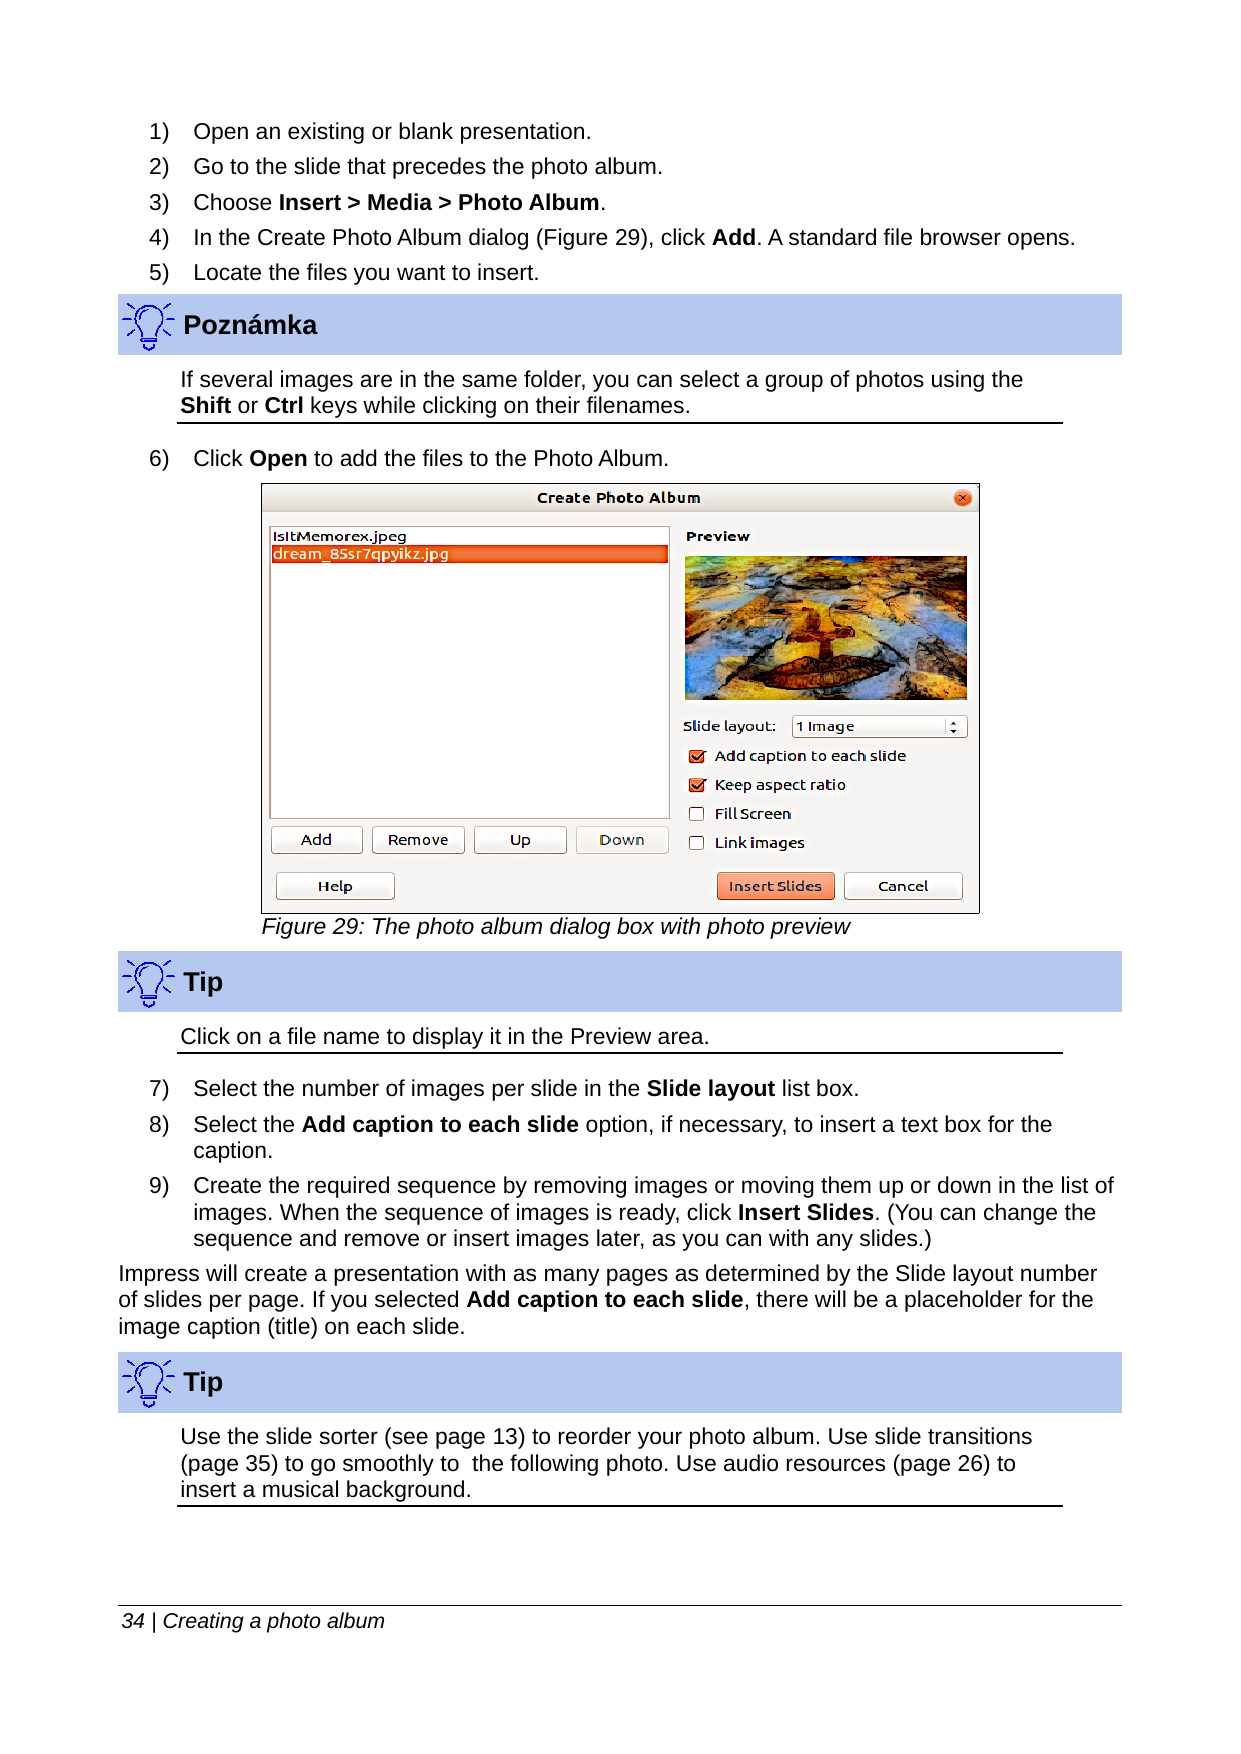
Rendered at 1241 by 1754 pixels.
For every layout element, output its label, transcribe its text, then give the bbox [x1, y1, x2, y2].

picture [262, 484, 979, 913]
subtitle Tip [118, 1352, 1122, 1413]
list Locate the files you want to insert. [169, 259, 1122, 285]
text Use the slide sorter (see page 12) to reorder your photo album. Use slide transitions (page 33) to go smoothly to the following photo. Use audio resources (page 24) to insert a musical background. [177, 1420, 1063, 1505]
list Select the number of images per slide in the Slide layout list box. [169, 1075, 1122, 1102]
picture [119, 952, 179, 1012]
text Figure 29: The photo album dialog box with photo preview [261, 914, 979, 939]
picture [119, 295, 179, 355]
list Open an existing or blank presentation. [169, 118, 1122, 144]
subtitle Tip [118, 951, 1122, 1012]
text If several images are in the same folder, you can select a group of photos using the Shift or Ctrl keys while clicking on their filenames. [177, 363, 1063, 422]
text Impress will create a presentation with as many pages as determined by the Slide layout number of slides per page. If you selected Add caption to each slide, there will be a placeholder for the image caption (title) on each slide. [118, 1260, 1122, 1339]
list Create the required sequence by removing images or moving them up or down in the list of images. When the sequence of images is ready, click Insert Slides. (You can change the sequence and remove or insert images later, as you can with any slides.) [169, 1172, 1122, 1251]
list Click Open to add the files to the Photo Album. [169, 445, 1122, 471]
list Go to the slide that precedes the photo album. [169, 153, 1122, 180]
list Select the Add caption to each slide option, if necessary, to insert a text box for the caption. [169, 1111, 1122, 1163]
subtitle Poznámka [118, 294, 1122, 355]
picture [119, 1352, 179, 1412]
text Click on a file name to display it in the Preview area. [177, 1020, 1063, 1052]
list Choose Insert > Media > Photo Album. [169, 188, 1122, 215]
list In the Create Photo Album dialog (Figure 29), click Add. A standard file browser opens. [169, 224, 1122, 250]
